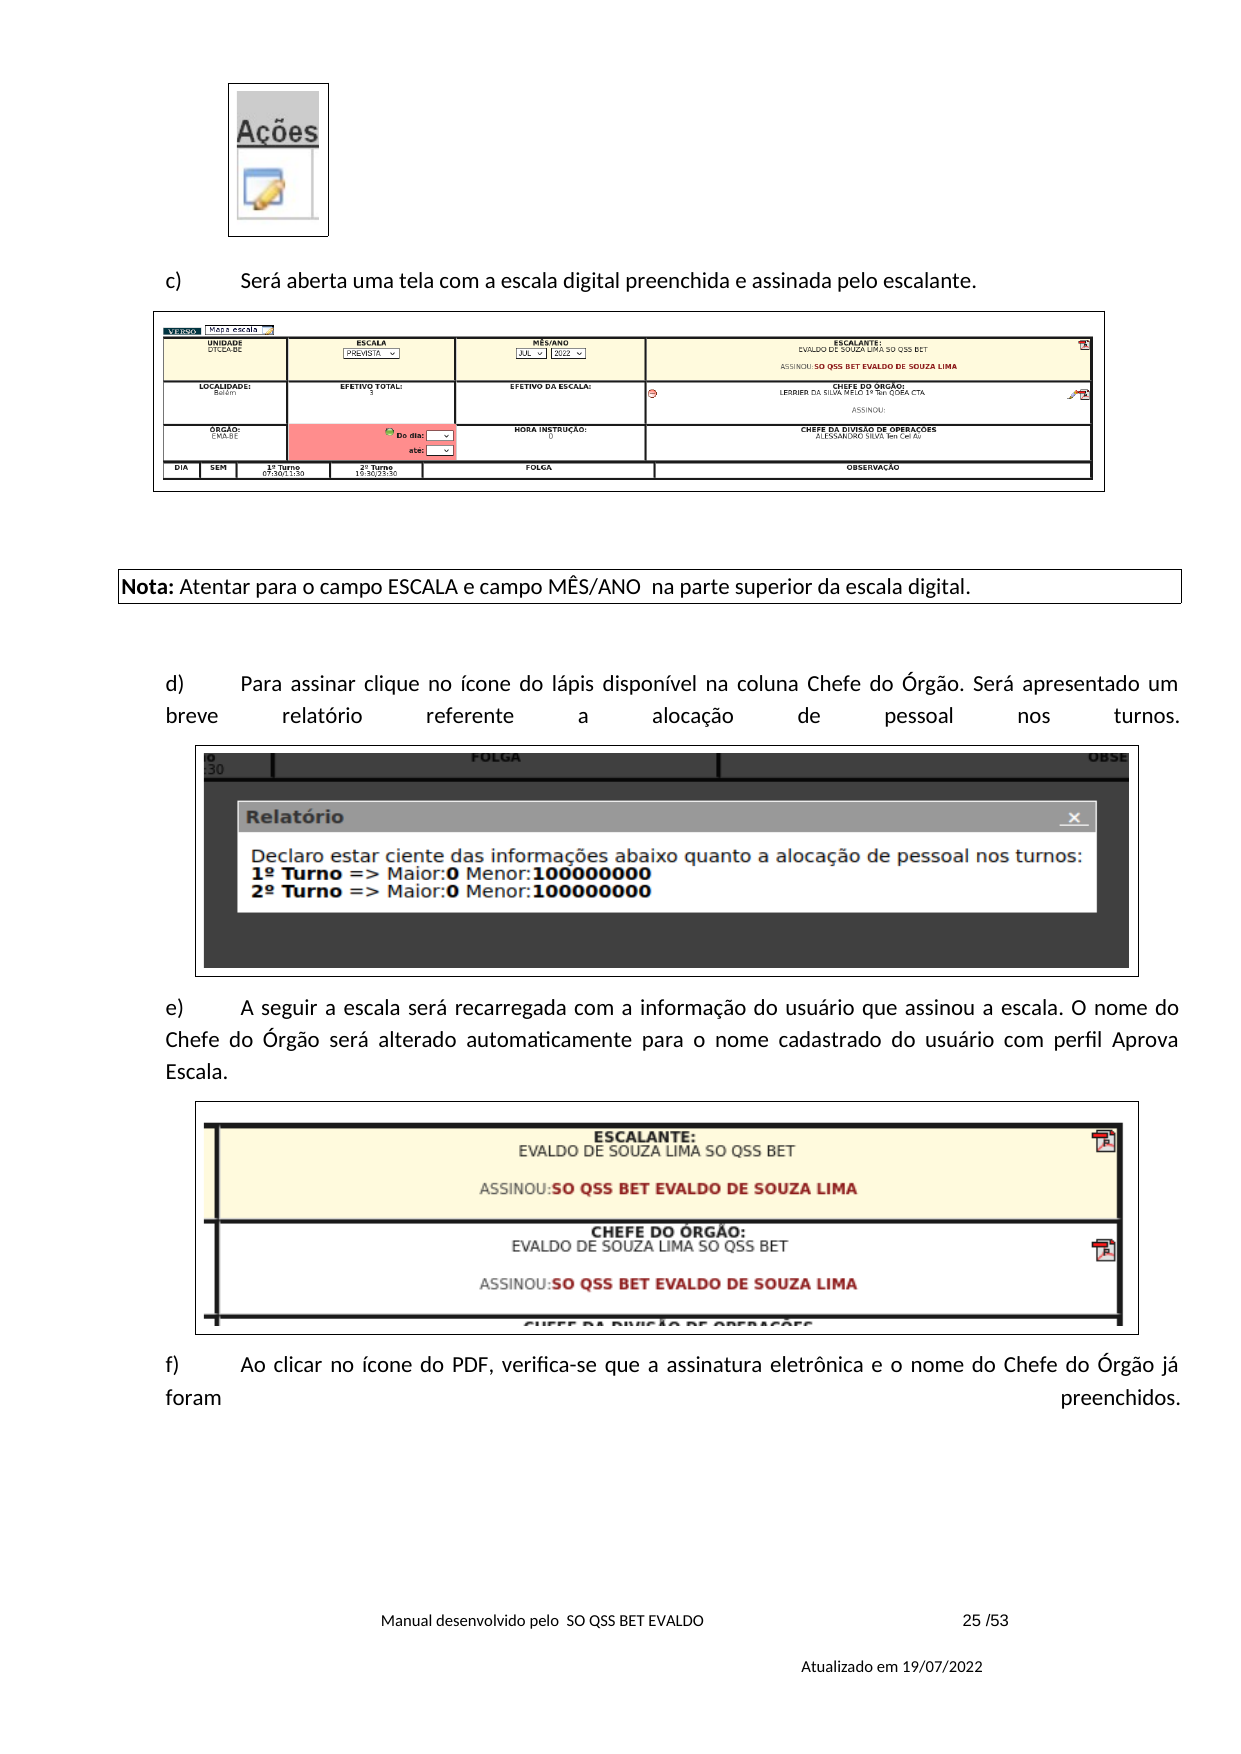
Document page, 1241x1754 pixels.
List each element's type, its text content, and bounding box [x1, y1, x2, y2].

list Ao clicar no ícone do PDF, verifica-se que a assinatura eletrônica e o nome do Chefe do Órgão já foram preenchidos. [165, 1351, 1181, 1411]
picture [203, 1110, 1129, 1326]
picture [161, 319, 1096, 483]
picture [236, 91, 319, 227]
list Para assinar clique no ícone do lápis disponível na coluna Chefe do Órgão. Será apresentado um breve relatório referente a alocação de pessoal nos turnos. [165, 669, 1181, 988]
list Será aberta uma tela com a escala digital preenchida e assinada pelo escalante. [165, 267, 1181, 294]
list A seguir a escala será recarregada com a informação do usuário que assinou a escala. O nome do Chefe do Órgão será alterado automaticamente para o nome cadastrado do usuário com perfil Aprova Escala. [165, 993, 1181, 1346]
picture [203, 753, 1129, 968]
text Nota: Atentar para o campo ESCALA e campo MÊS/ANO na parte superior da escala digital. [119, 570, 1181, 603]
